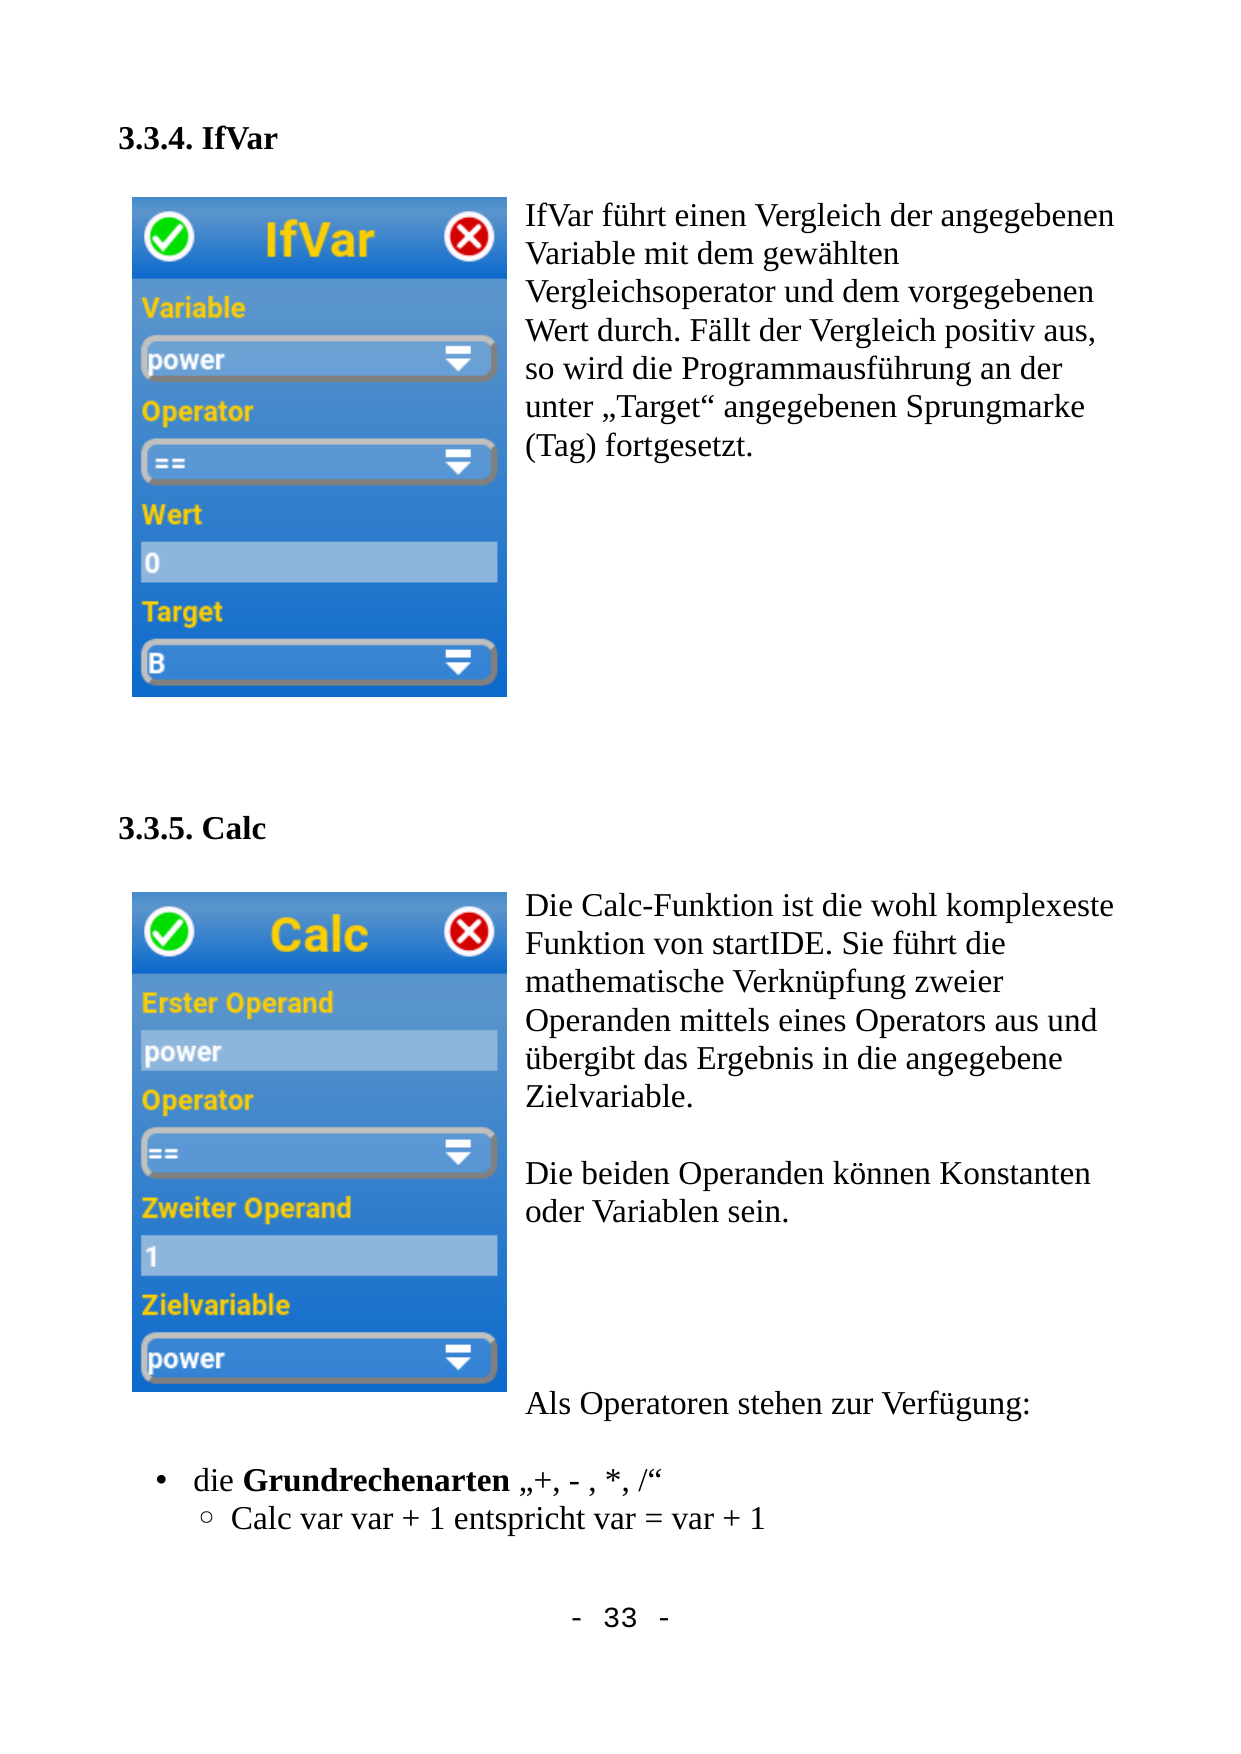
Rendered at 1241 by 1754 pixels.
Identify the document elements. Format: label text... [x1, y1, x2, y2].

text IfVar führt einen Vergleich der angegebenen Variable mit dem gewählten Vergleichsoperator und dem vorgegebenen Wert durch. Fällt der Vergleich positiv aus, so wird die Programmausführung an der unter „Target“ angegebenen Sprungmarke (Tag) fortgesetzt. [118, 195, 1122, 463]
list Calc var var + 1 entspricht var = var + 1 [193, 1498, 1122, 1536]
picture [132, 892, 507, 1392]
text 3.3.4. IfVar [118, 118, 1122, 156]
text Die Calc-Funktion ist die wohl komplexeste Funktion von startIDE. Sie führt die mathematische Verknüpfung zweier Operanden mittels eines Operators aus und übergibt das Ergebnis in die angegebene Zielvariable. [118, 885, 1122, 1115]
text 3.3.5. Calc [118, 808, 1122, 846]
picture [132, 197, 507, 697]
text Die beiden Operanden können Konstanten oder Variablen sein. [507, 1153, 1122, 1230]
text Als Operatoren stehen zur Verfügung: [118, 1383, 1122, 1421]
list die Grundrechenarten „+, - , *, /“ [156, 1460, 1122, 1498]
